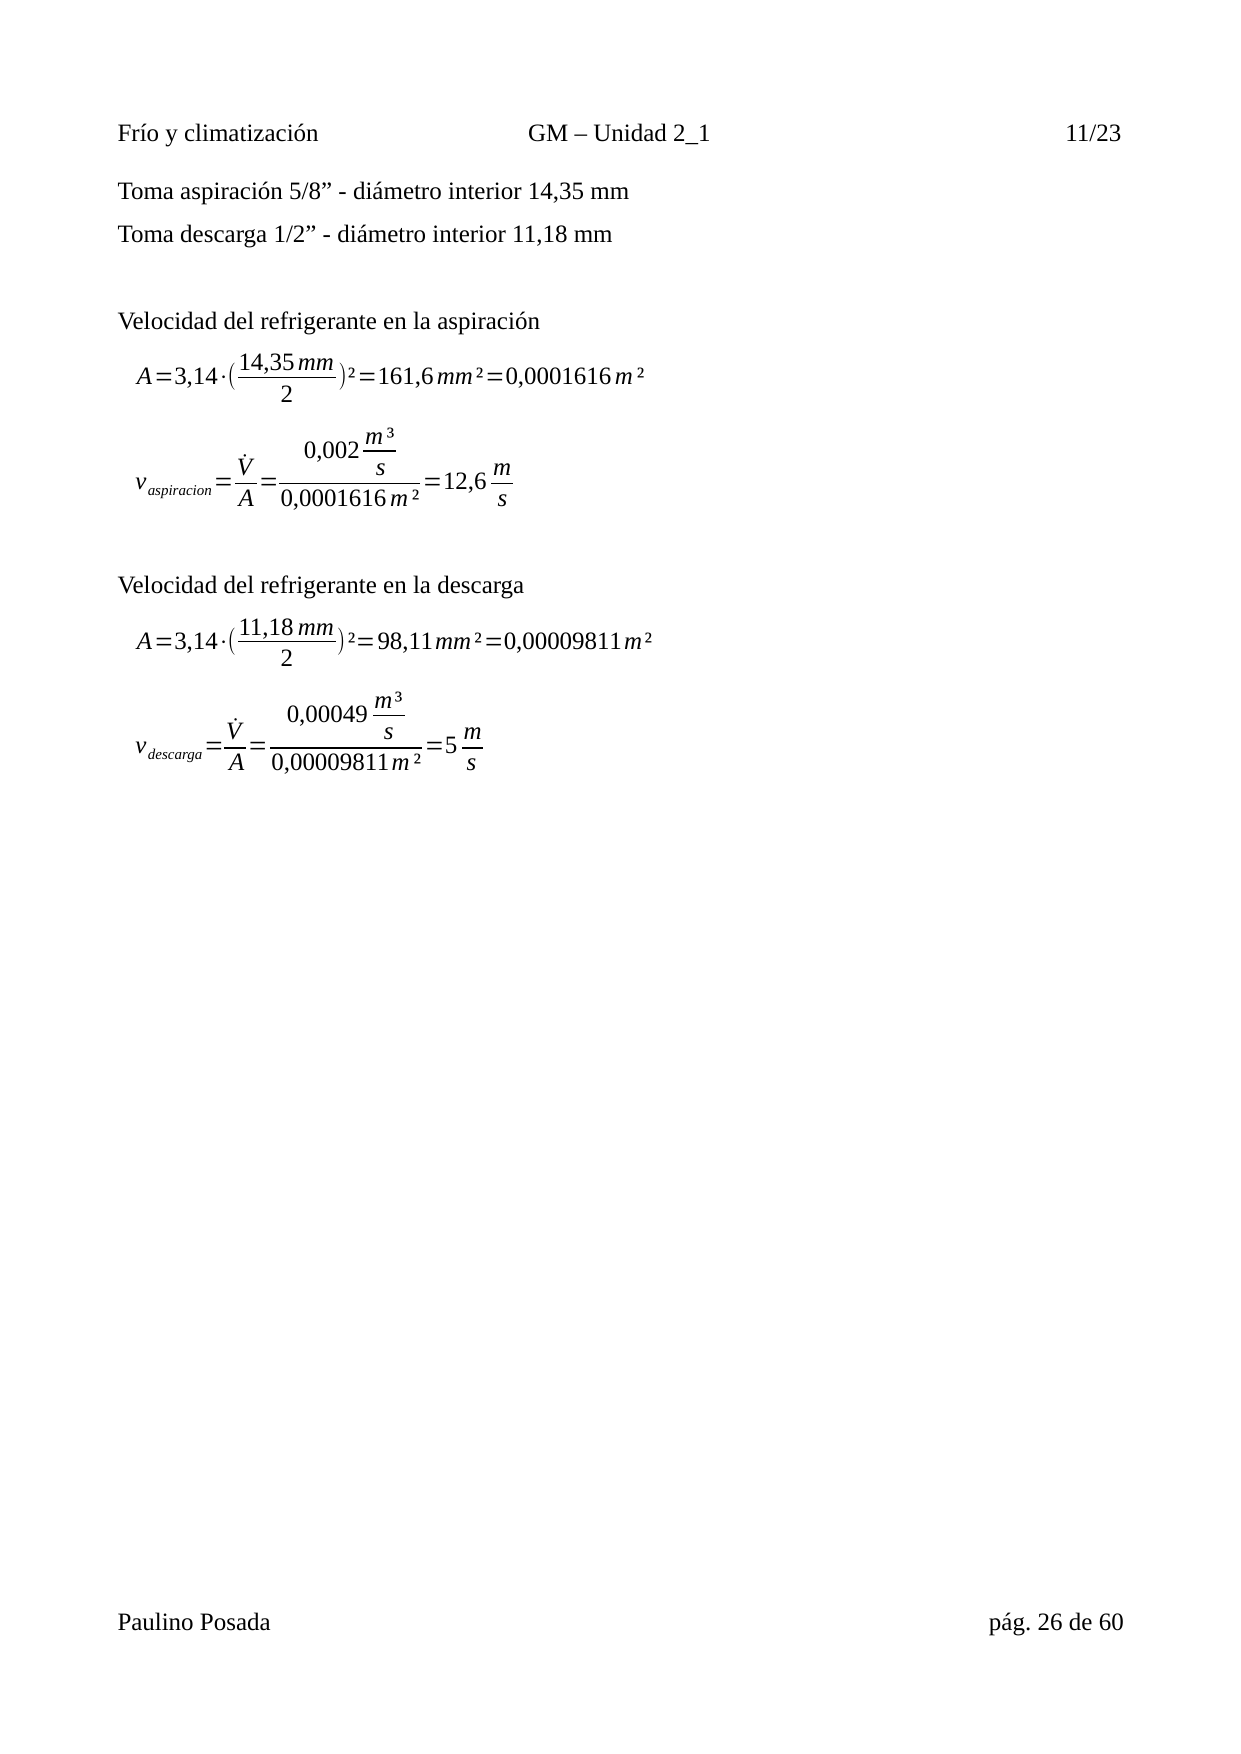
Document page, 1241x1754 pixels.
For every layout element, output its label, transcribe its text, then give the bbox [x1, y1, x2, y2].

text Toma aspiración 5/8” - diámetro interior 14,35 mm [117, 176, 1123, 205]
text Toma descarga 1/2” - diámetro interior 11,18 mm [117, 219, 1123, 248]
text Velocidad del refrigerante en la descarga [117, 570, 1123, 599]
text Velocidad del refrigerante en la aspiración [117, 306, 1123, 334]
